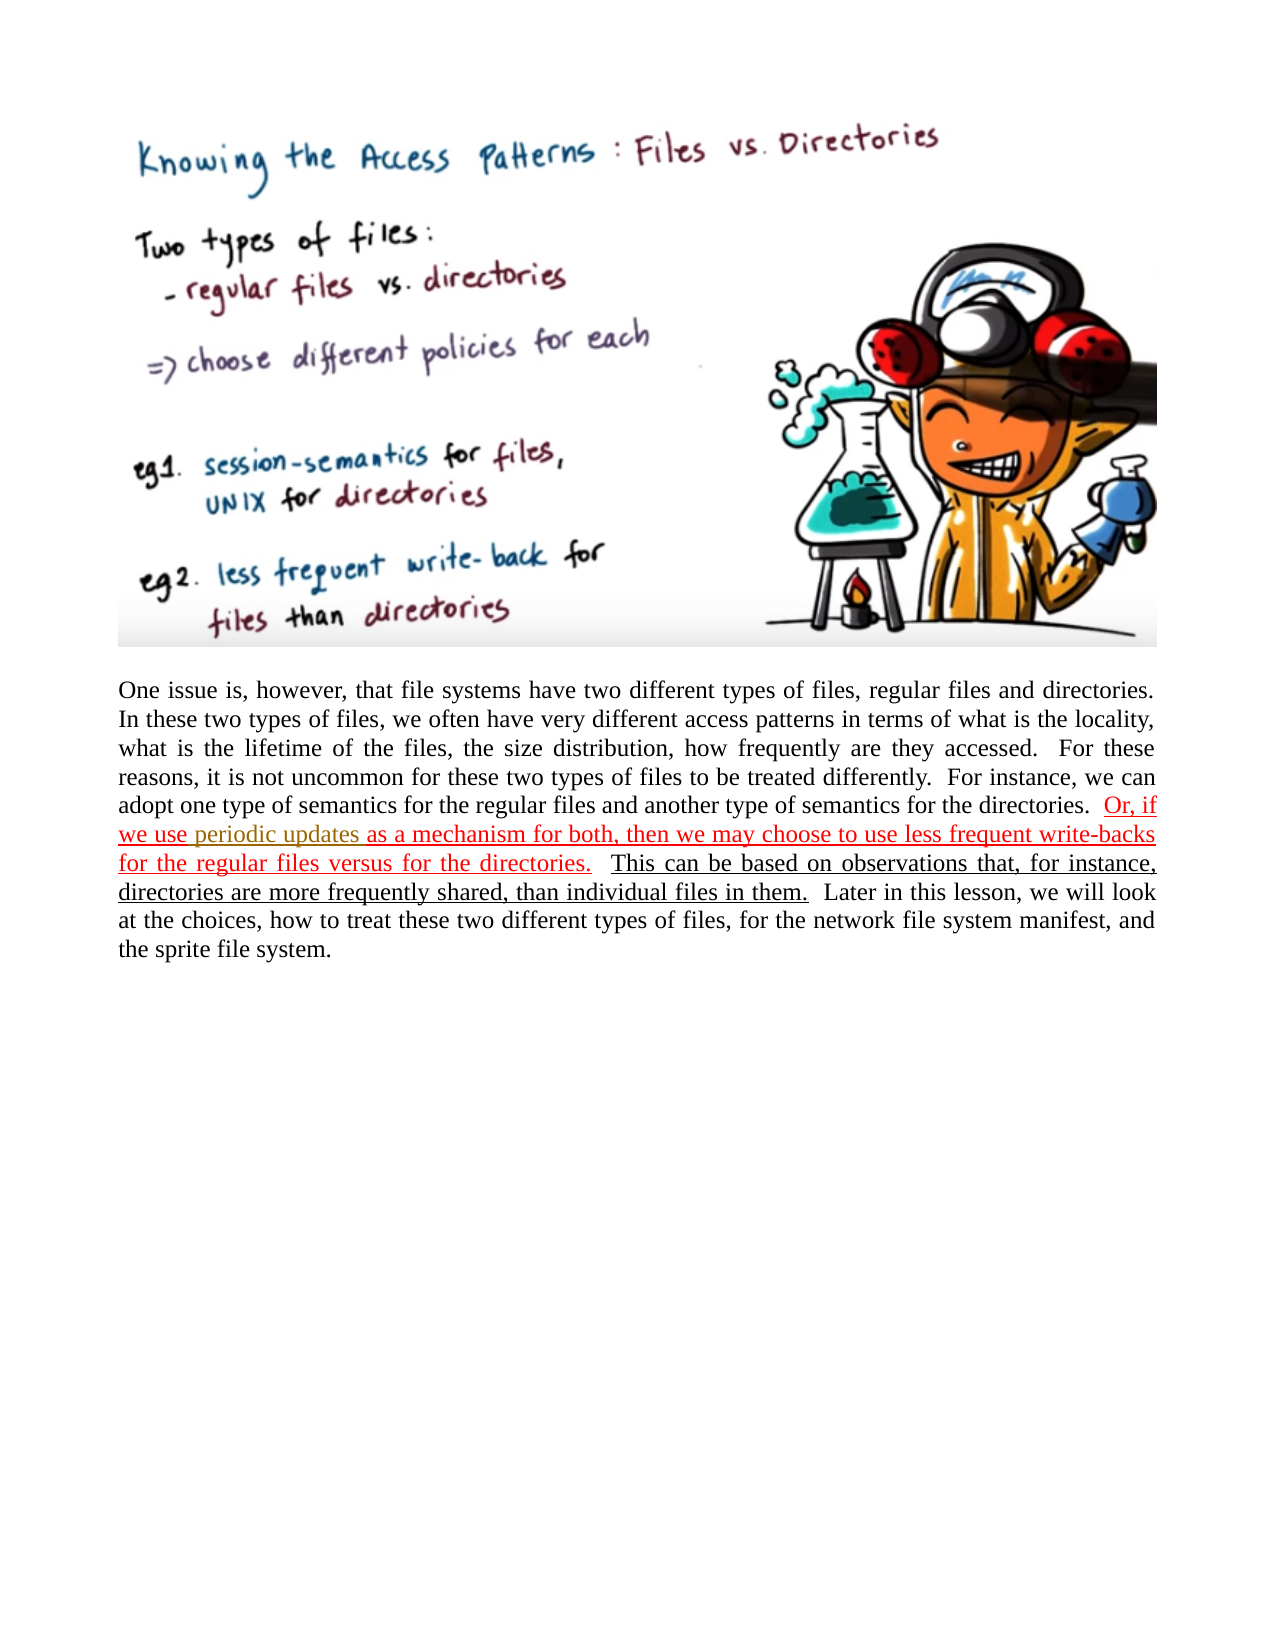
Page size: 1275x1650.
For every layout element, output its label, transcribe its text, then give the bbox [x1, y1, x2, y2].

picture [118, 118, 1157, 647]
text One issue is, however, that file systems have two different types of files, regular files and directories. In these two types of files, we often have very different access patterns in terms of what is the locality, what is the lifetime of the files, the size distribution, how frequently are they accessed. For these reasons, it is not uncommon for these two types of files to be treated differently. For instance, we can adopt one type of semantics for the regular files and another type of semantics for the directories. Or, if we use periodic updates as a mechanism for both, then we may choose to use less frequent write-backs for the regular files versus for the directories. This can be based on observations that, for instance, directories are more frequently shared, than individual files in them. Later in this lesson, we will look at the choices, how to treat these two different types of files, for the network file system manifest, and the sprite file system. [118, 676, 1157, 963]
